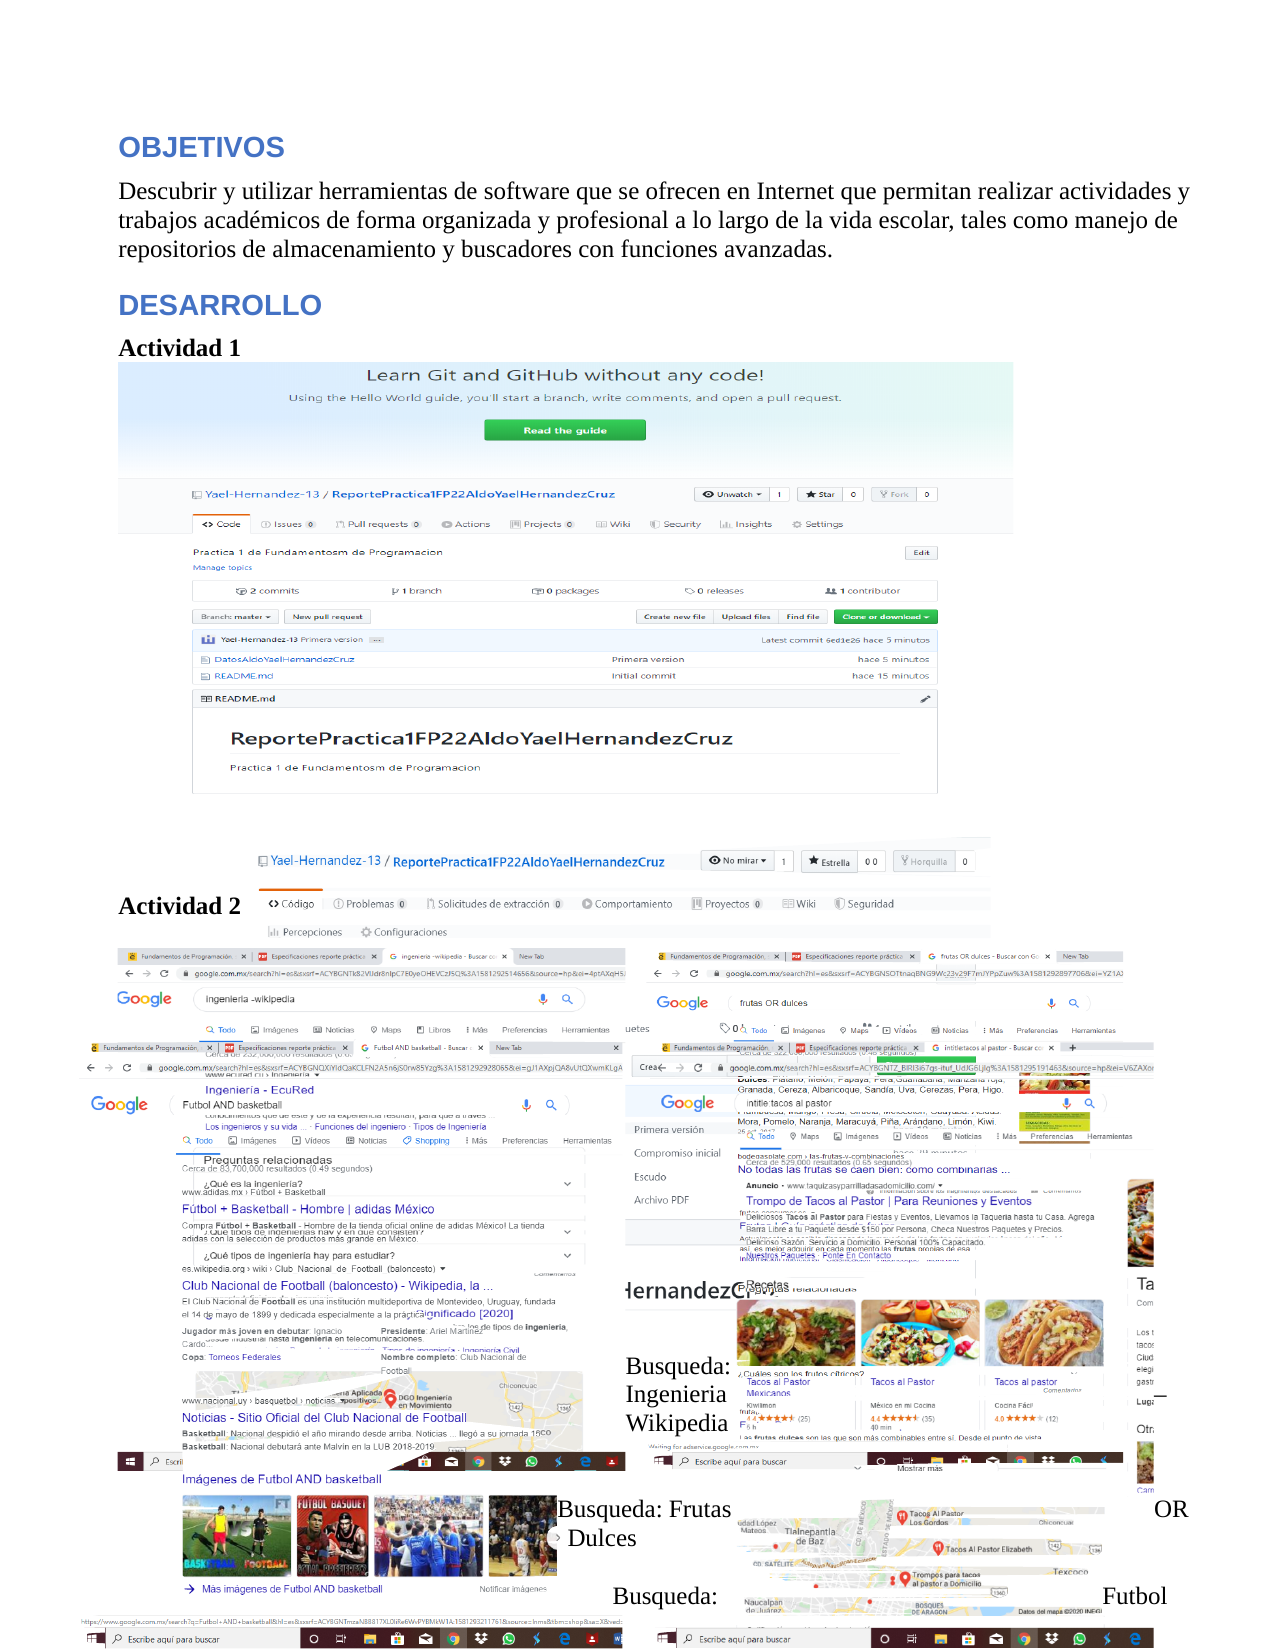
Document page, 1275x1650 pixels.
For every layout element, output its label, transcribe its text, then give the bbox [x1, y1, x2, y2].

text [118, 1471, 291, 1552]
text Actividad 1 [118, 333, 1205, 362]
subtitle DESARROLLO [118, 287, 1205, 321]
text Futbol [873, 1581, 1205, 1609]
text [118, 1581, 233, 1609]
text Descubrir y utilizar herramientas de software que se ofrecen en Internet que permitan realizar actividades y trabajos académicos de forma organizada y profesional a lo largo de la vida escolar, tales como manejo de repositorios de almacenamiento y buscadores con funciones avanzadas. [118, 176, 1205, 262]
subtitle OBJETIVOS [118, 130, 1205, 164]
text Busqueda: Ingenieria –Wikipedia Busqueda: Frutas OR Dulces [210, 1034, 1205, 1552]
text Actividad 2 [118, 891, 1205, 919]
text Busqueda: [228, 1581, 989, 1609]
